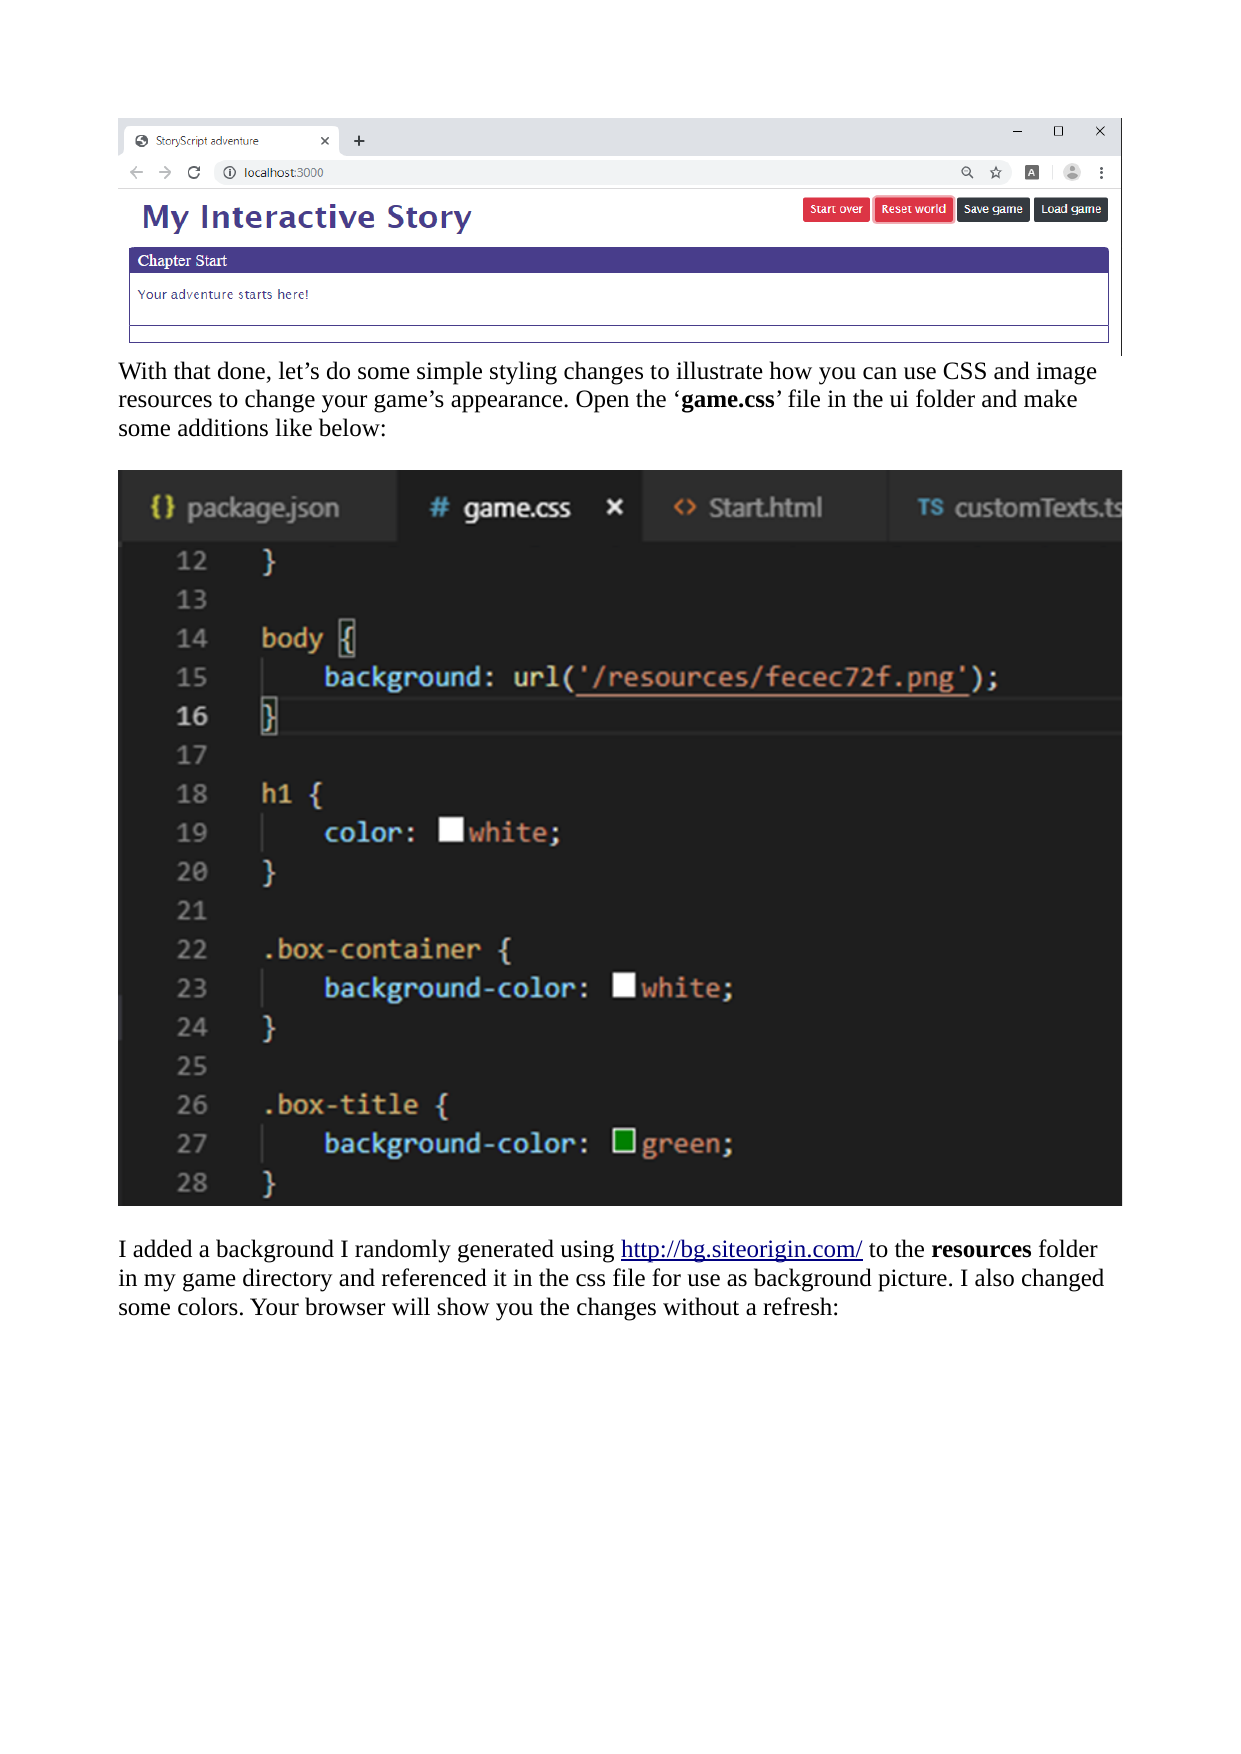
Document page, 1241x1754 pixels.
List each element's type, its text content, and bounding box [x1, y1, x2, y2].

text With that done, let’s do some simple styling changes to illustrate how you can use CSS and image resources to change your game’s appearance. Open the ‘game.css’ file in the ui folder and make some additions like below: [118, 356, 1122, 442]
text I added a background I randomly generated using http://bg.siteorigin.com/ to the resources folder in my game directory and referenced it in the css file for use as background picture. I also changed some colors. Your browser will show you the changes without a refresh: [118, 1234, 1122, 1321]
